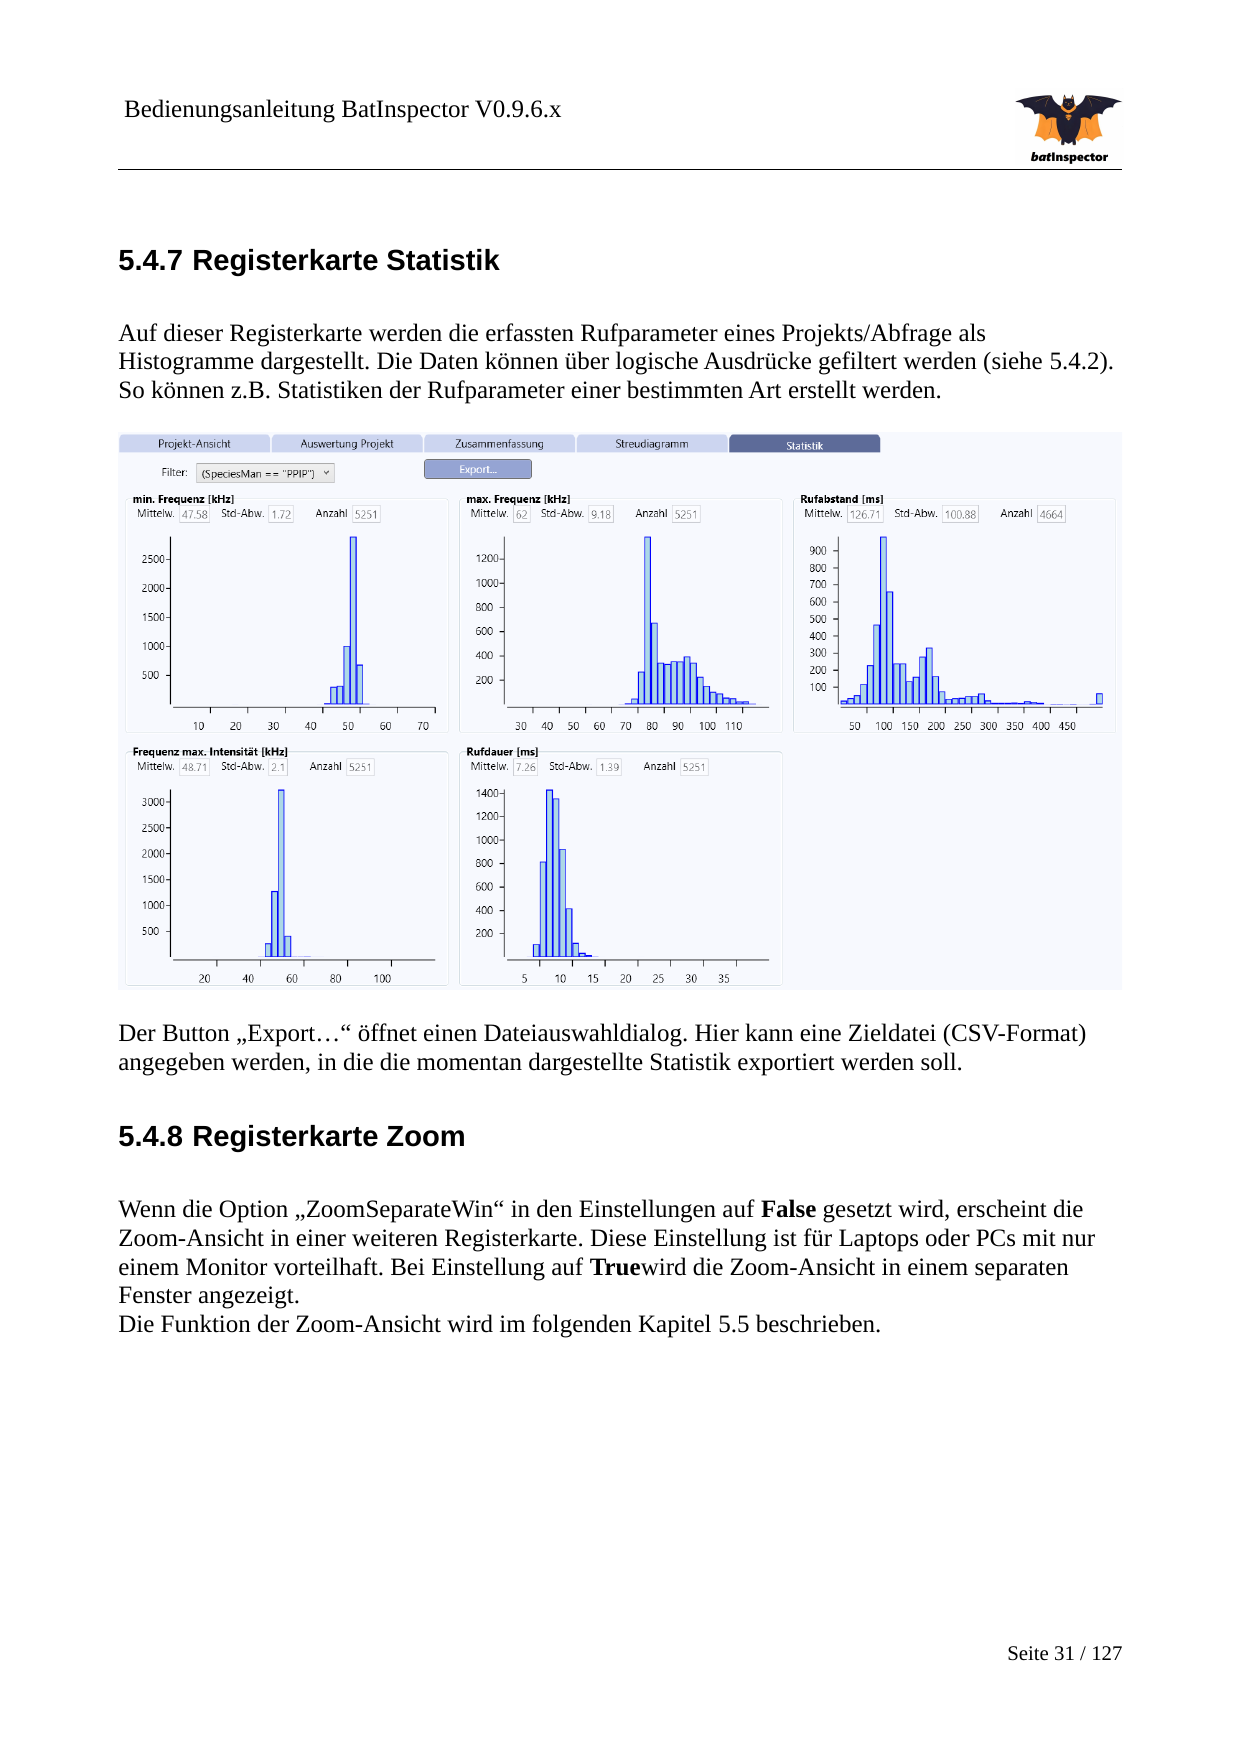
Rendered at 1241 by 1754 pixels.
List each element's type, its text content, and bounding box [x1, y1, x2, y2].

text Wenn die Option „ZoomSeparateWin“ in den Einstellungen auf False gesetzt wird, erscheint die Zoom-Ansicht in einer weiteren Registerkarte. Diese Einstellung ist für Laptops oder PCs mit nur einem Monitor vorteilhaft. Bei Einstellung auf Truewird die Zoom-Ansicht in einem separaten Fenster angezeigt. [118, 1194, 1122, 1309]
text Der Button „Export…“ öffnet einen Dateiauswahldialog. Hier kann eine Zieldatei (CSV-Format) angegeben werden, in die die momentan dargestellte Statistik exportiert werden soll. [118, 1018, 1122, 1076]
text So können z.B. Statistiken der Rufparameter einer bestimmten Art erstellt werden. [118, 375, 1122, 404]
text Die Funktion der Zoom-Ansicht wird im folgenden Kapitel 5.5 beschrieben. [118, 1309, 1122, 1338]
subtitle Registerkarte Statistik [118, 243, 1122, 276]
picture [118, 432, 1123, 990]
text Auf dieser Registerkarte werden die erfassten Rufparameter eines Projekts/Abfrage als Histogramme dargestellt. Die Daten können über logische Ausdrücke gefiltert werden (siehe 5.4.2). [118, 318, 1122, 375]
picture [1015, 88, 1125, 165]
subtitle Registerkarte Zoom [118, 1119, 1122, 1153]
